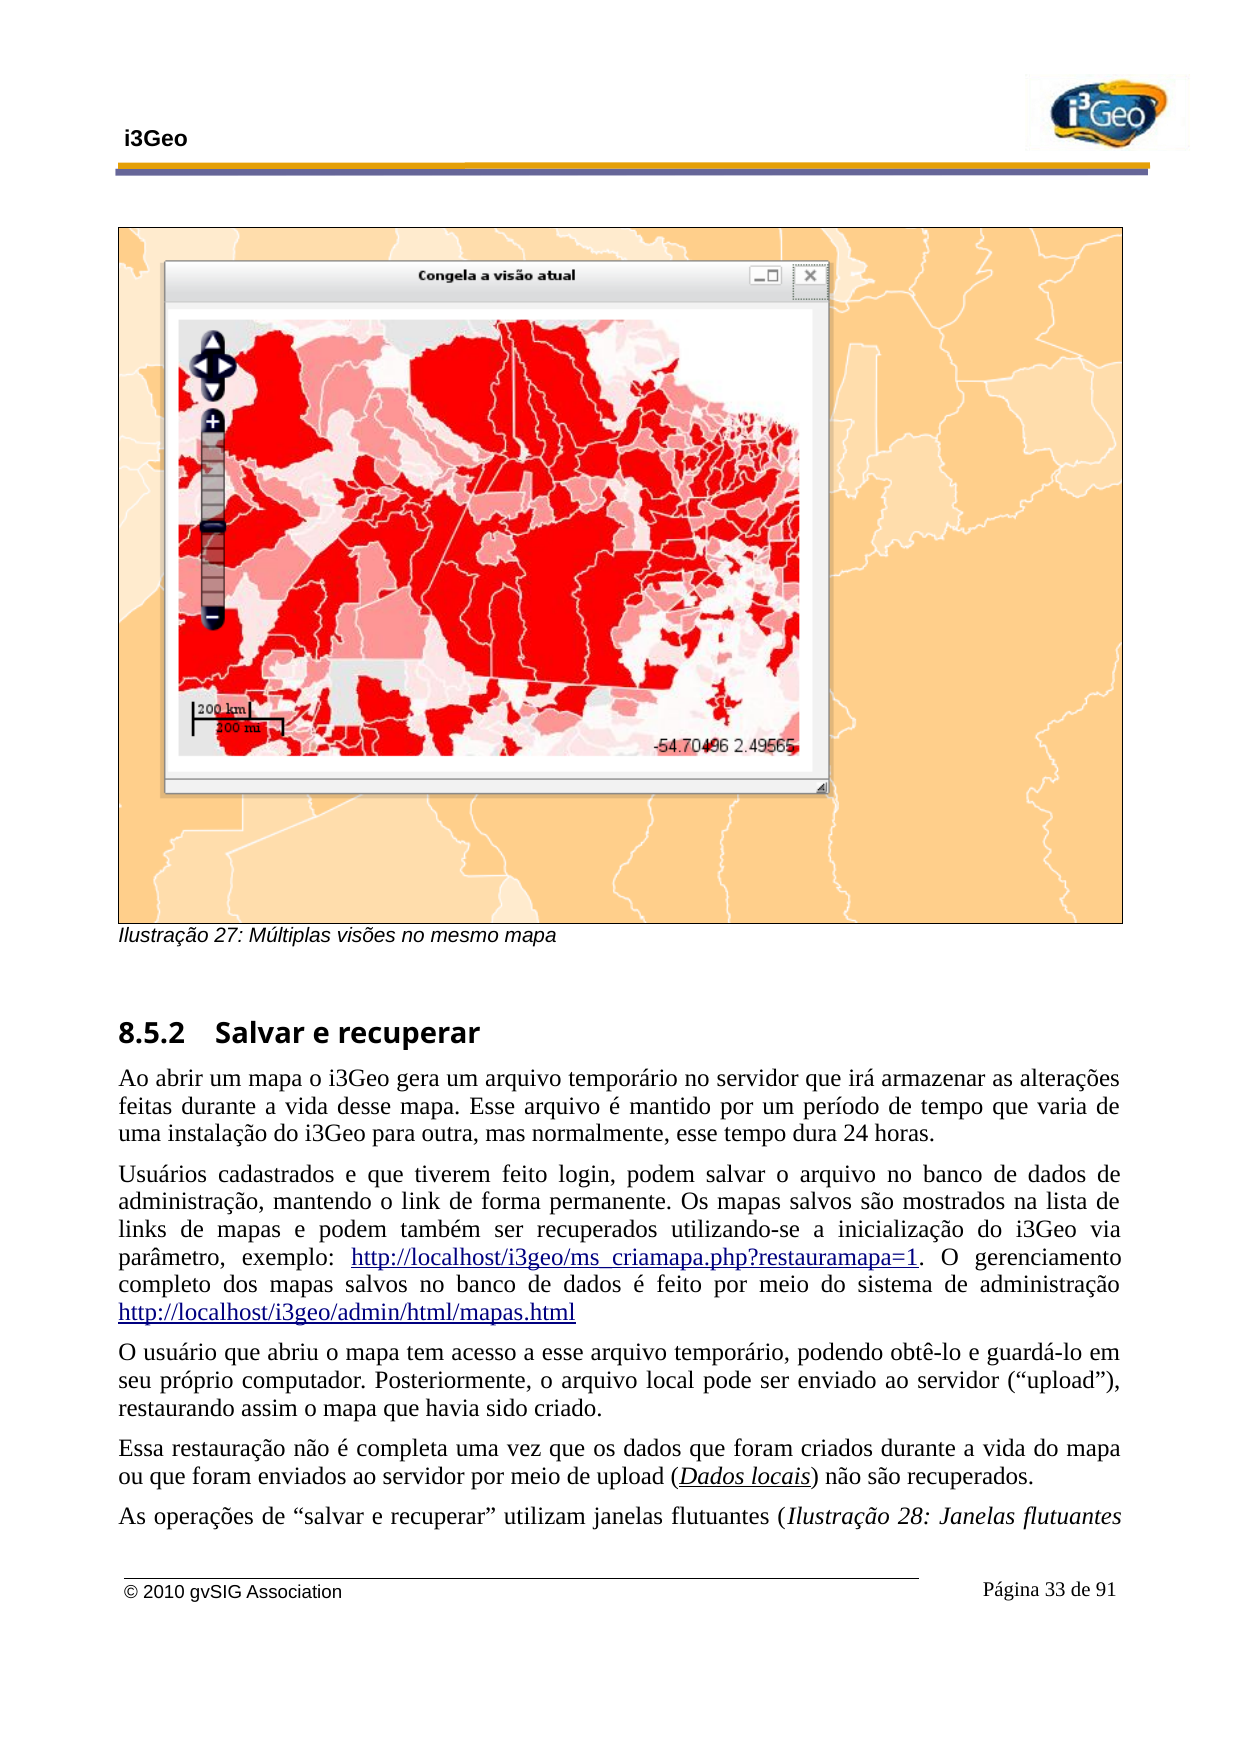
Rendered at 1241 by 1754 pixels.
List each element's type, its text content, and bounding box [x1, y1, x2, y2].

text Ilustração 27: Múltiplas visões no mesmo mapa [118, 924, 1122, 947]
text Usuários cadastrados e que tiverem feito login, podem salvar o arquivo no banco de dados de administração, mantendo o link de forma permanente. Os mapas salvos são mostrados na lista de links de mapas e podem também ser recuperados utilizando-se a inicialização do i3Geo via parâmetro, exemplo: http://localhost/i3geo/ms_criamapa.php?restauramapa=1. O gerenciamento completo dos mapas salvos no banco de dados é feito por meio do sistema de administração http://localhost/i3geo/admin/html/mapas.html [118, 1160, 1122, 1326]
picture [119, 228, 1122, 923]
text Ao abrir um mapa o i3Geo gera um arquivo temporário no servidor que irá armazenar as alterações feitas durante a vida desse mapa. Esse arquivo é mantido por um período de tempo que varia de uma instalação do i3Geo para outra, mas normalmente, esse tempo dura 24 horas. [118, 1064, 1122, 1147]
text As operações de “salvar e recuperar” utilizam janelas flutuantes (Ilustração 28: Janelas flutuantes [118, 1502, 1122, 1530]
subtitle Salvar e recuperar [118, 1012, 1122, 1052]
picture [1025, 74, 1191, 151]
text Essa restauração não é completa uma vez que os dados que foram criados durante a vida do mapa ou que foram enviados ao servidor por meio de upload (Dados locais) não são recuperados. [118, 1434, 1122, 1489]
text O usuário que abriu o mapa tem acesso a esse arquivo temporário, podendo obtê-lo e guardá-lo em seu próprio computador. Posteriormente, o arquivo local pode ser enviado ao servidor (“upload”), restaurando assim o mapa que havia sido criado. [118, 1338, 1122, 1422]
